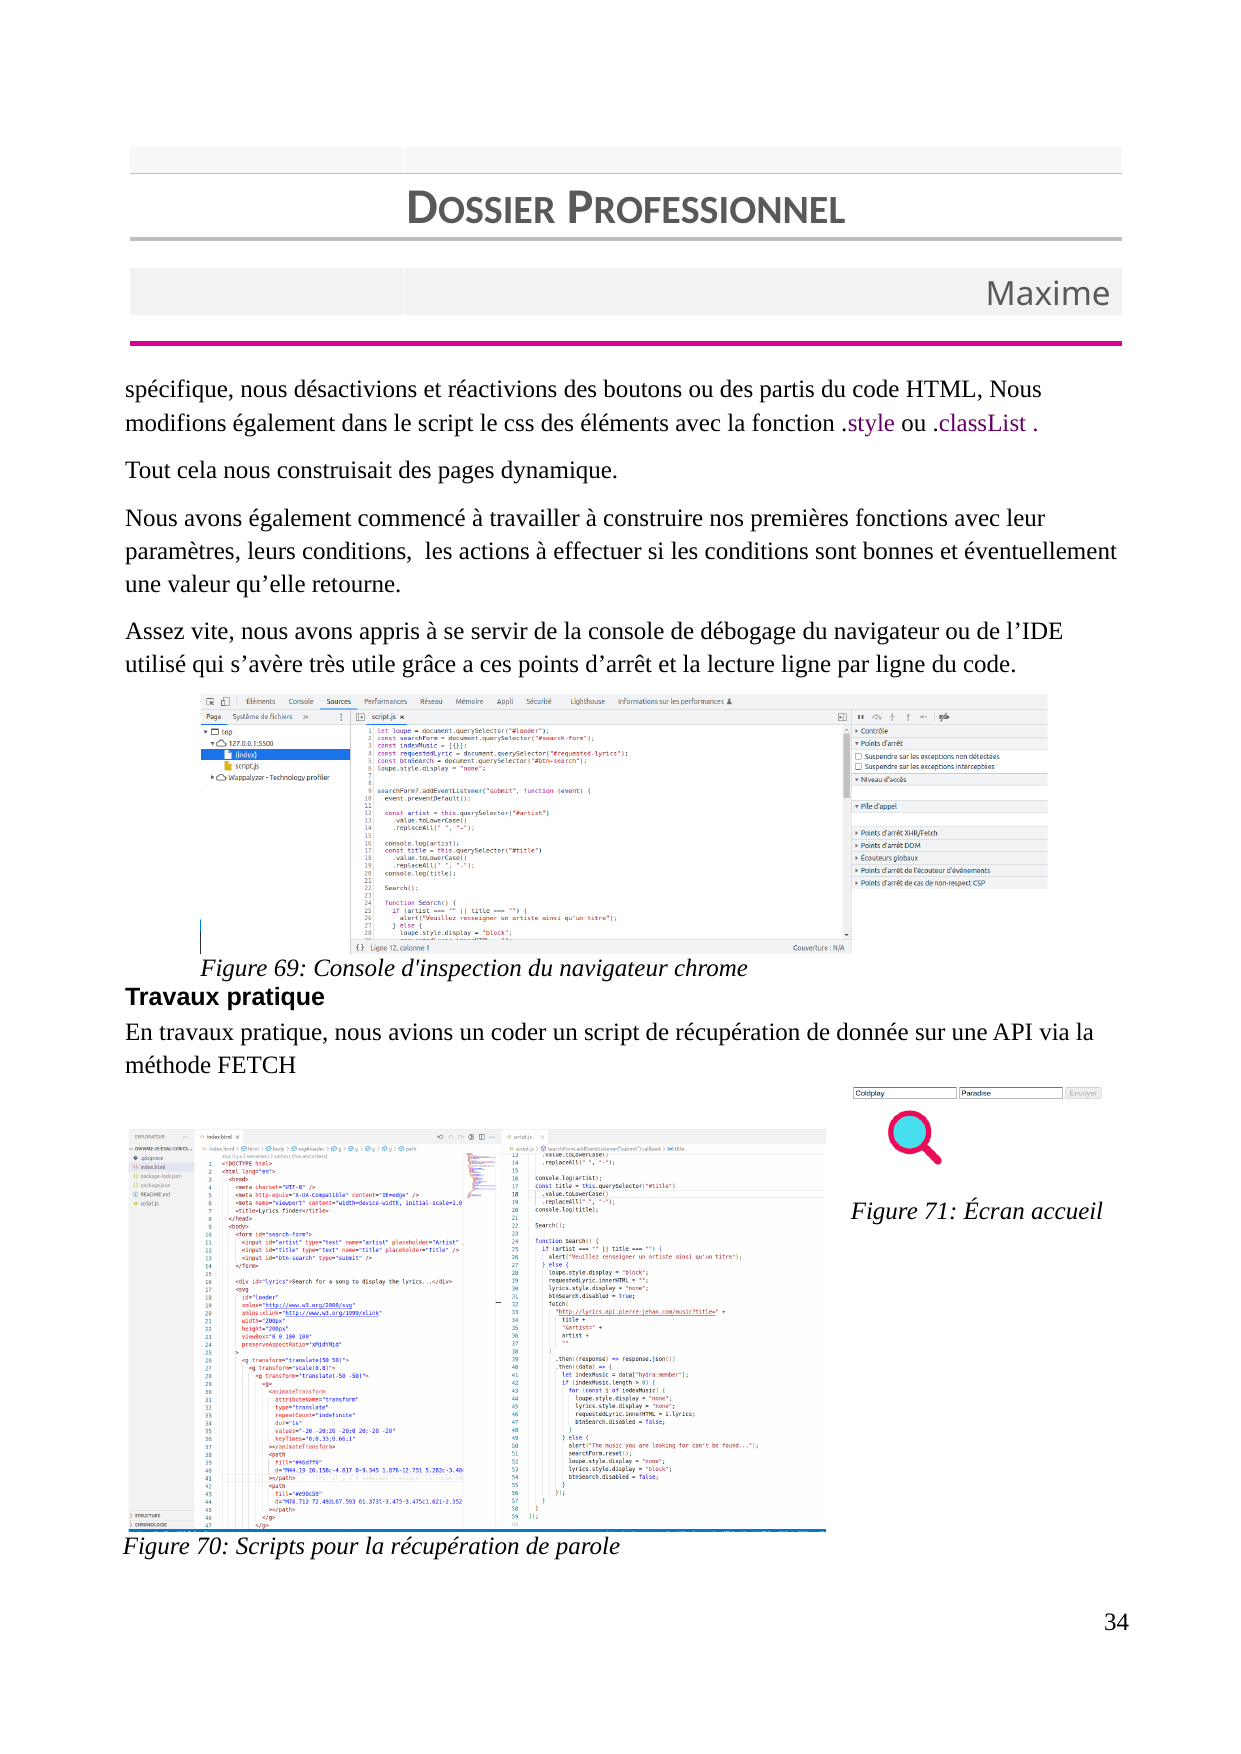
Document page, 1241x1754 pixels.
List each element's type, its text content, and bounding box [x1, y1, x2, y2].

text Nous avons également commencé à travailler à construire nos premières fonctions avec leur paramètres, leurs conditions, les actions à effectuer si les conditions sont bonnes et éventuellement une valeur qu’elle retourne. [125, 503, 1123, 598]
text Figure 69: Console d'inspection du navigateur chrome [200, 954, 1048, 982]
text Assez vite, nous avons appris à se servir de la console de débogage du navigateur ou de l’IDE utilisé qui s’avère très utile grâce a ces points d’arrêt et la lecture ligne par ligne du code. [125, 616, 1123, 678]
text Figure 71: Écran accueil [851, 1197, 1117, 1225]
picture [128, 1129, 826, 1532]
picture [200, 694, 1048, 954]
picture [850, 1083, 1117, 1197]
text On va pouvoir ensuite effectuer toute une série d’action voulue avec des boucles et des conditions(voir chapitreErreur : source de la référence non trouvée), pour le cours nous avons réaliser plusieurs exercices donc un qui consistait à crée un jeu pour deviné un chiffre entre 2 intervalles, un jeu ou il fallait cliquer sur un bouton qui bougeait aléatoirement et un script de chiffrage .Nous changeons par exemple le texte dans des cas spécifique, nous désactivions et réactivions des boutons ou des partis du code HTML, Nous modifions également dans le script le css des éléments avec la fonction .style ou .classList . [125, 374, 1123, 436]
text En travaux pratique, nous avions un coder un script de récupération de donnée sur une API via la méthode FETCH [125, 1017, 1123, 1079]
text Tout cela nous construisait des pages dynamique. [125, 455, 1123, 484]
subtitle Travaux pratique [125, 757, 1123, 1011]
text Figure 70: Scripts pour la récupération de parole [123, 1111, 841, 1560]
